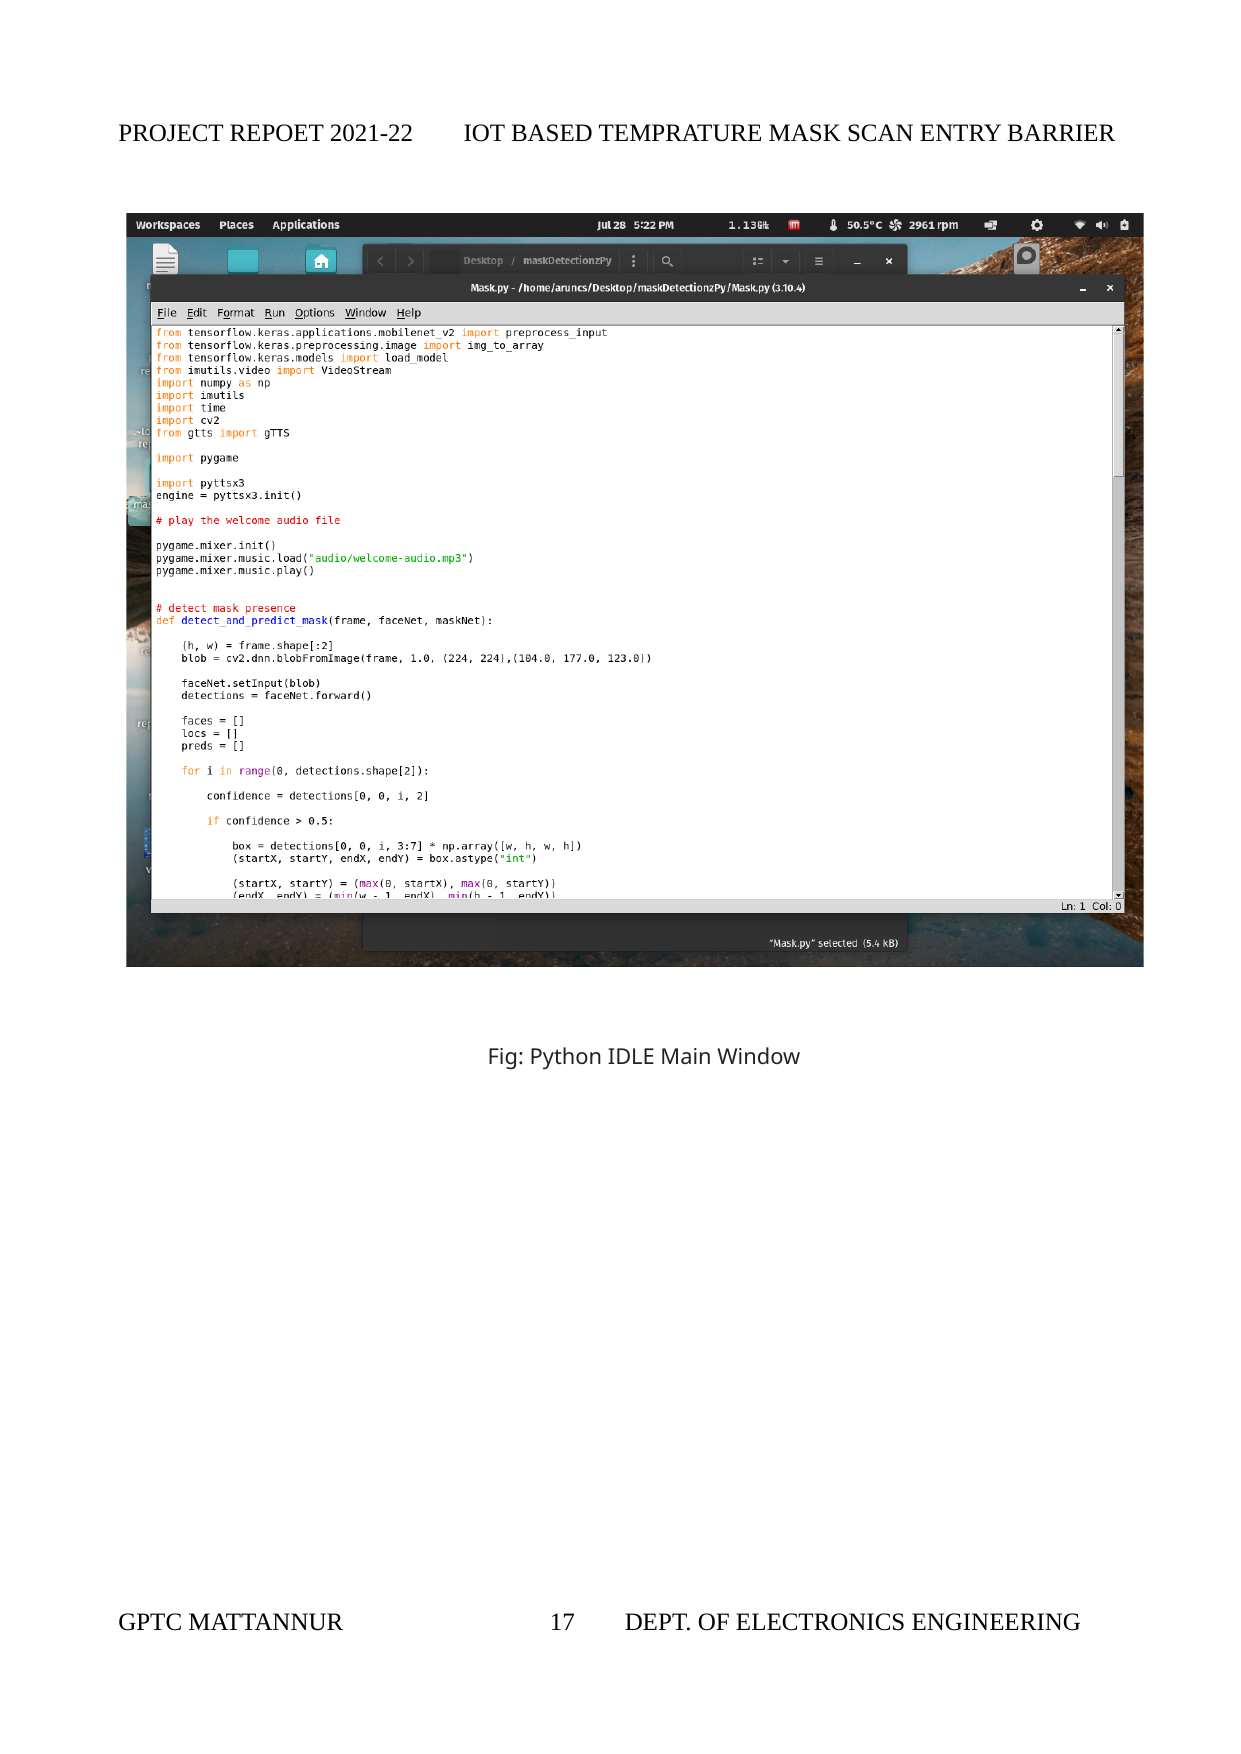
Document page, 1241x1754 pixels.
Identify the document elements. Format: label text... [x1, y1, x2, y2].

text Fig: Python IDLE Main Window [118, 1041, 1122, 1071]
picture [126, 213, 1144, 967]
